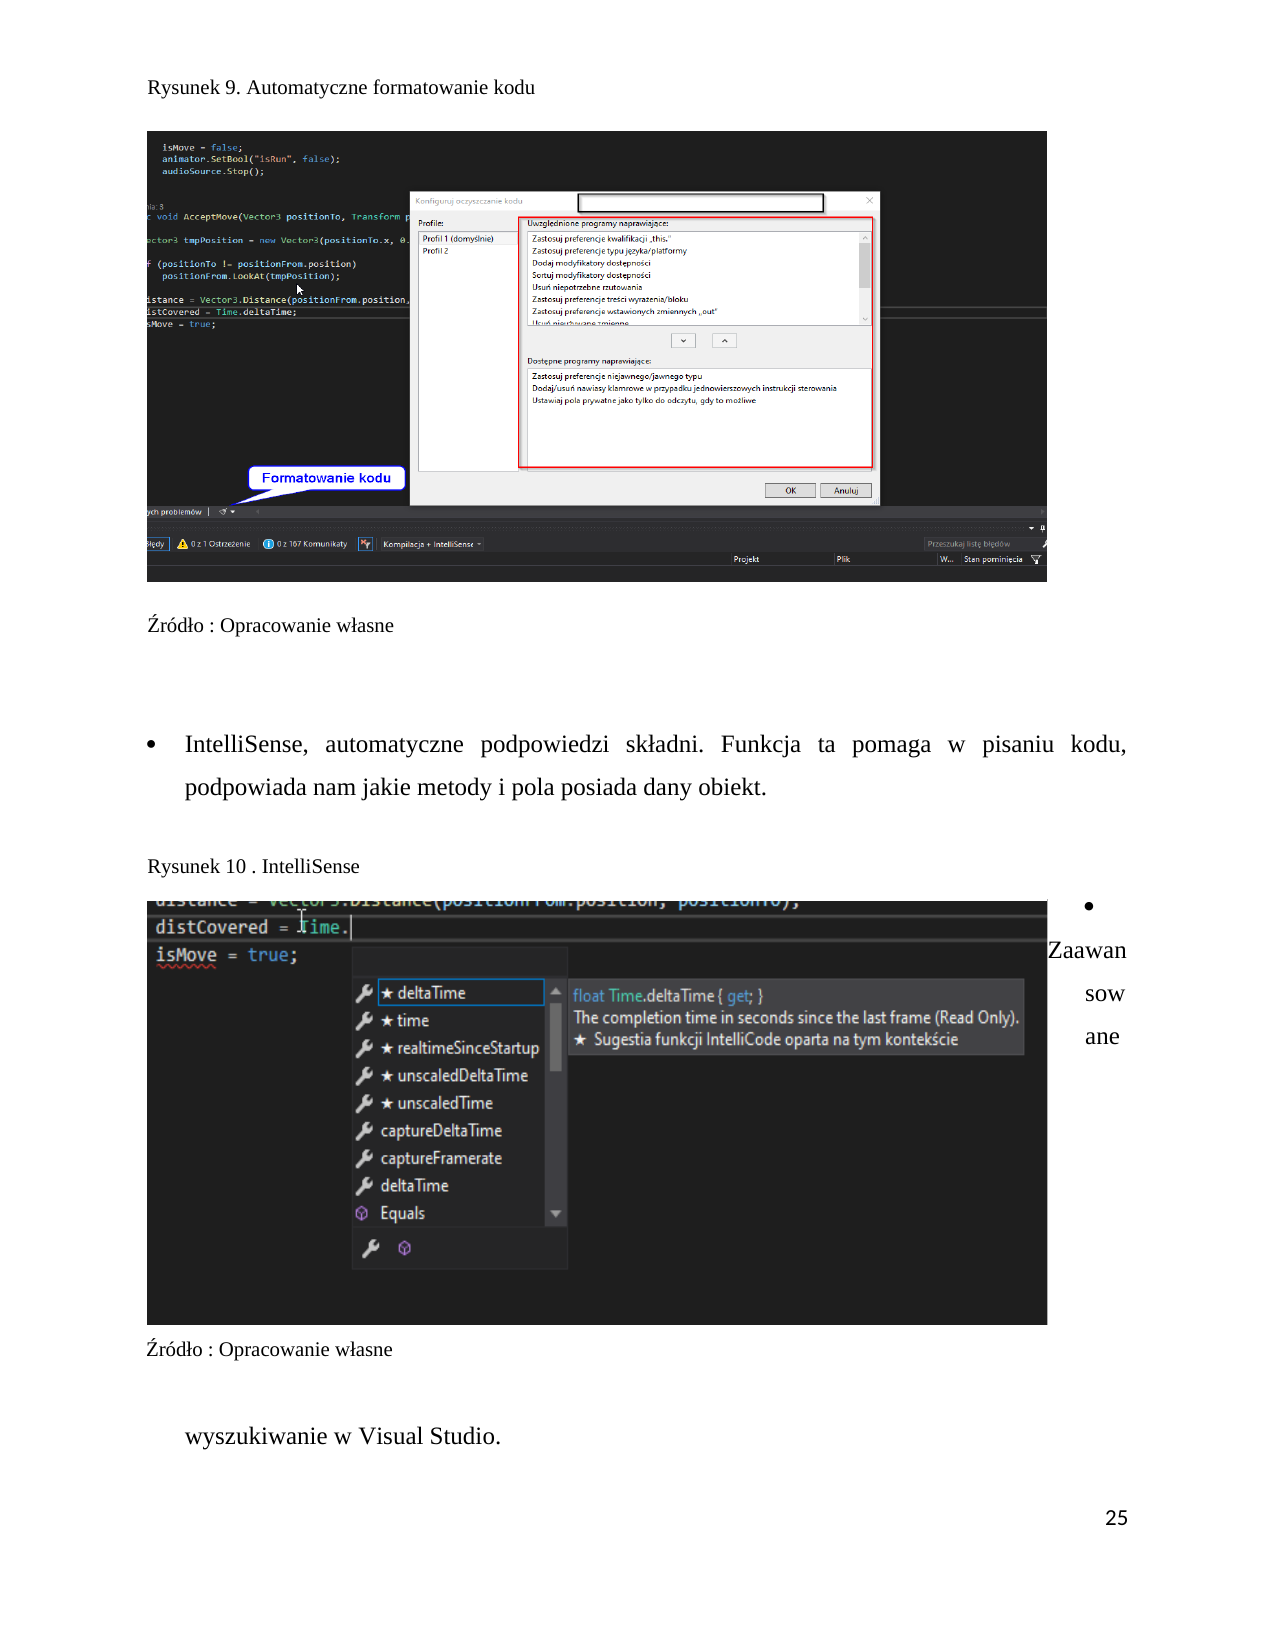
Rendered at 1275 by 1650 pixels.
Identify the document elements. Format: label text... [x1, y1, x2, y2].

list Zaawansowane wyszukiwanie w Visual Studio. [147, 892, 1128, 1450]
text Rysunek 9. Automatyczne formatowanie kodu [147, 75, 1128, 99]
list [147, 878, 1047, 901]
list Źródło : Opracowanie własne [146, 1336, 1046, 1361]
list IntelliSense, automatyczne podpowiedzi składni. Funkcja ta pomaga w pisaniu kodu, podpowiada nam jakie metody i pola posiada dany obiekt. [147, 729, 1128, 801]
text Źródło : Opracowanie własne [147, 612, 1128, 637]
list [146, 1361, 1046, 1421]
list Rysunek 10 . IntelliSense [147, 854, 1047, 878]
